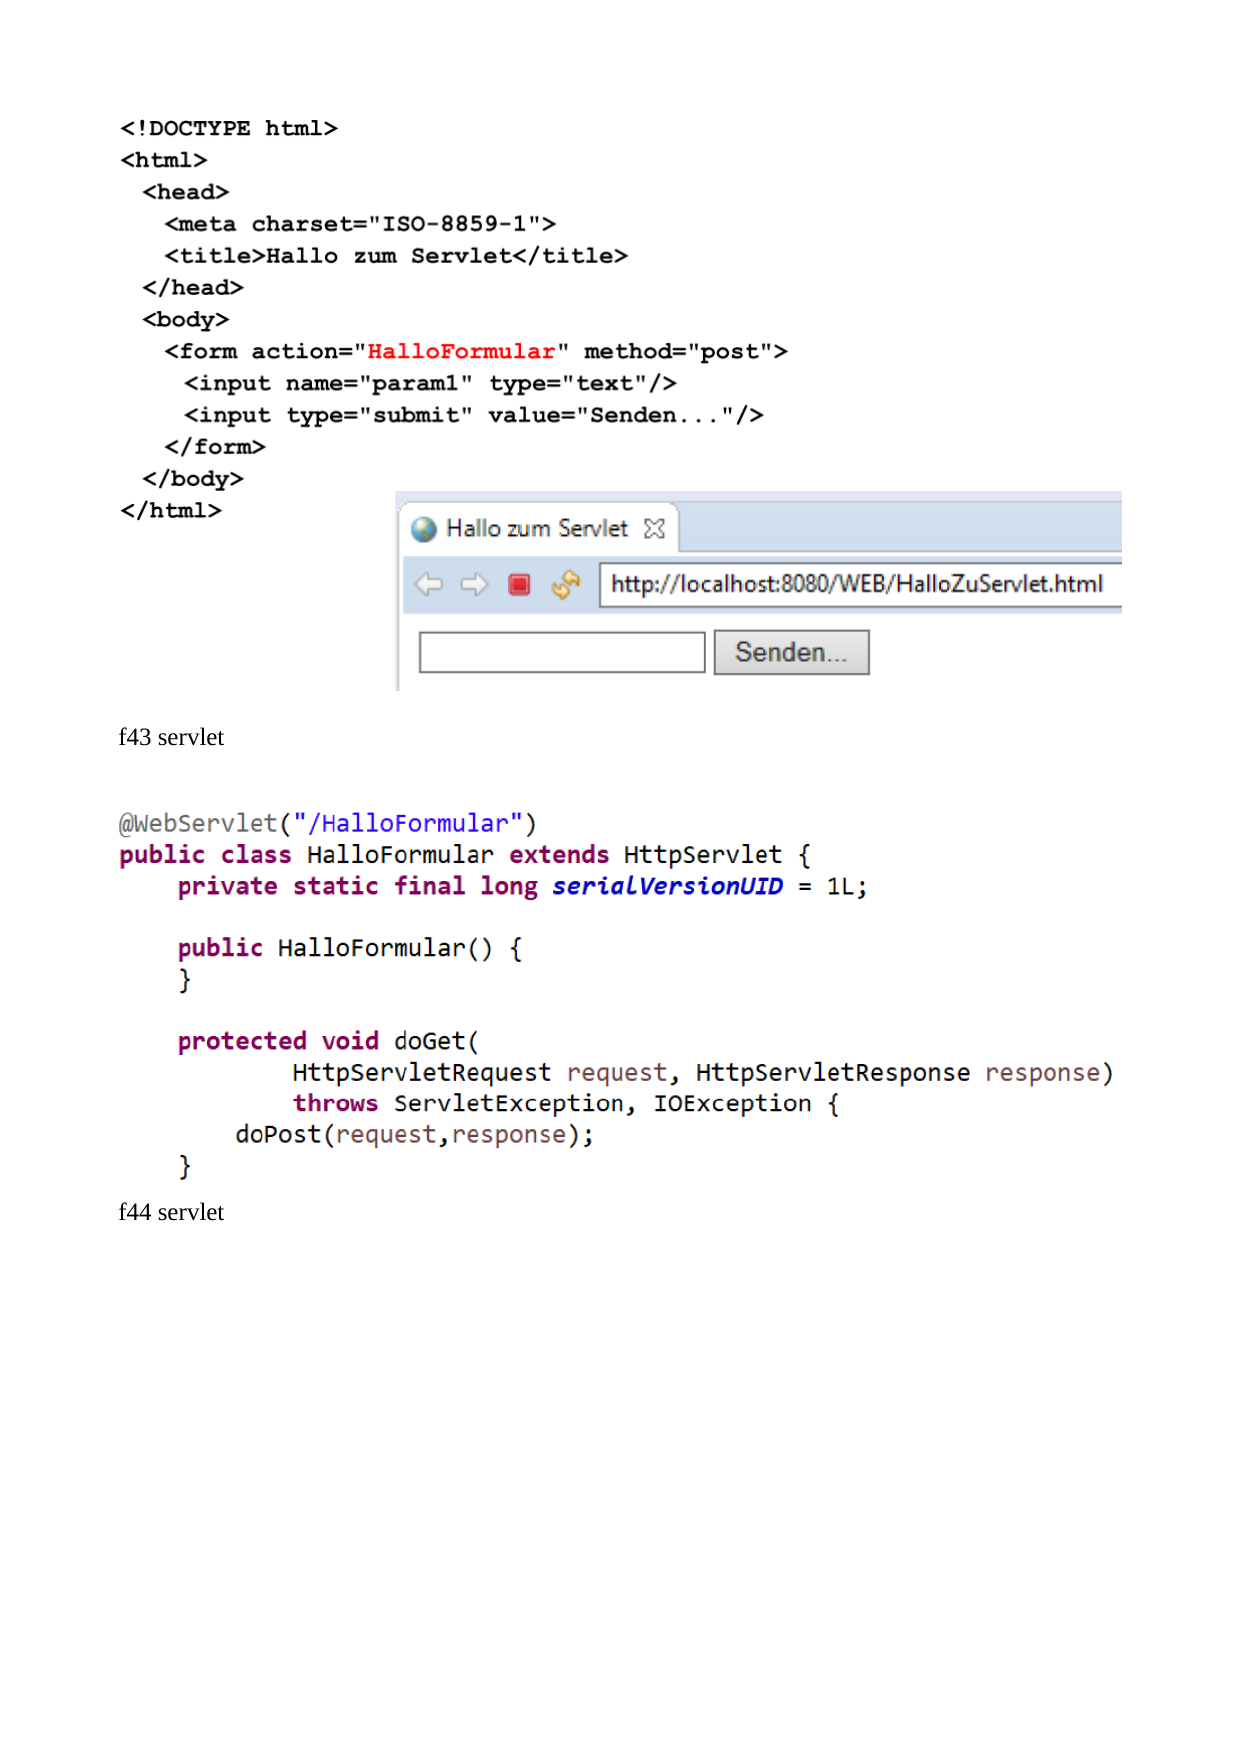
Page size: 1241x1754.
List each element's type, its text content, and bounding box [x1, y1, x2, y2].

picture [118, 118, 1122, 693]
picture [118, 807, 1122, 1198]
text f43 servlet [118, 722, 1122, 750]
text f44 servlet [118, 1198, 1122, 1226]
